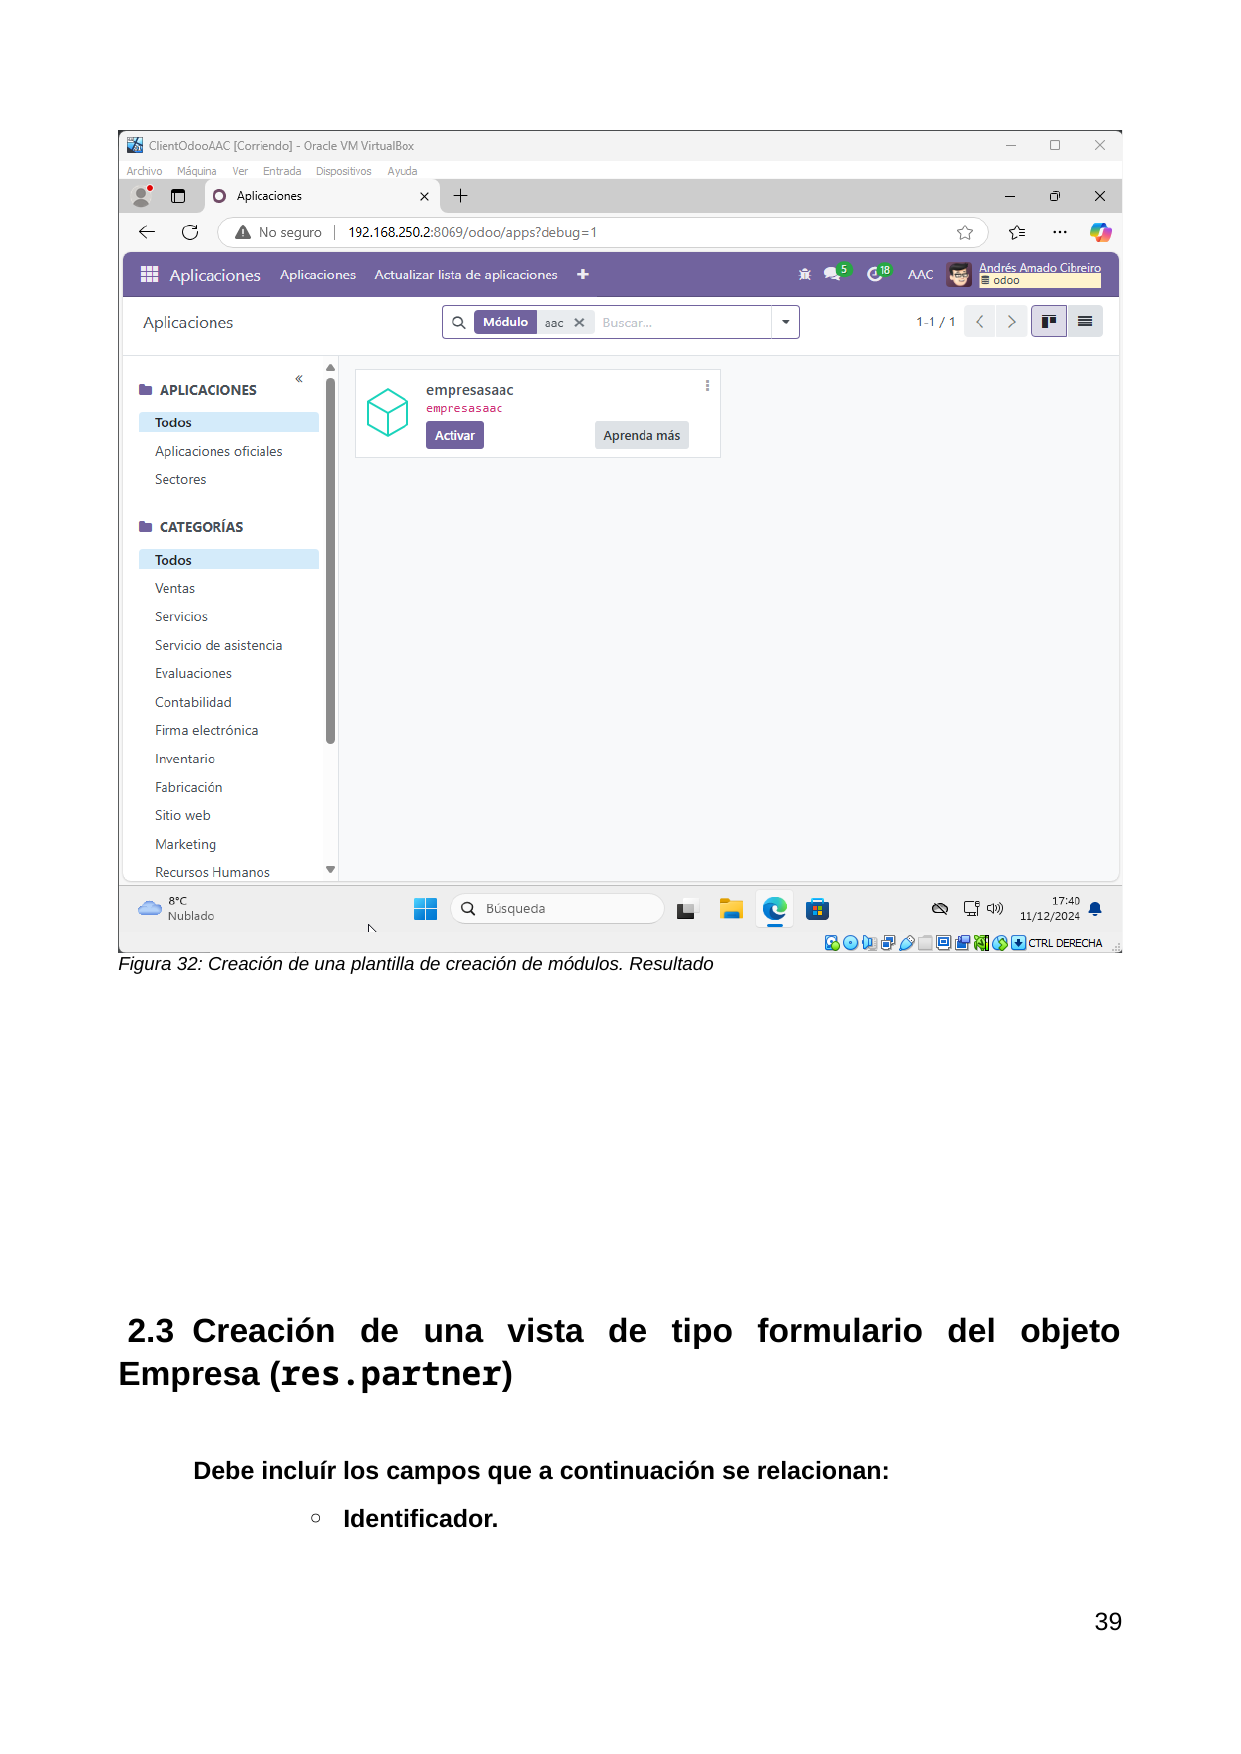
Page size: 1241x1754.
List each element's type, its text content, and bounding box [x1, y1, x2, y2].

text Figura 32: Creación de una plantilla de creación de módulos. Resultado [118, 953, 1122, 974]
subtitle Creación de una vista de tipo formulario del objeto Empresa (res.partner) [118, 1311, 1122, 1396]
picture [118, 130, 1123, 953]
list Debe incluír los campos que a continuación se relacionan: [156, 1456, 1122, 1484]
list Identificador. [306, 1504, 1122, 1532]
